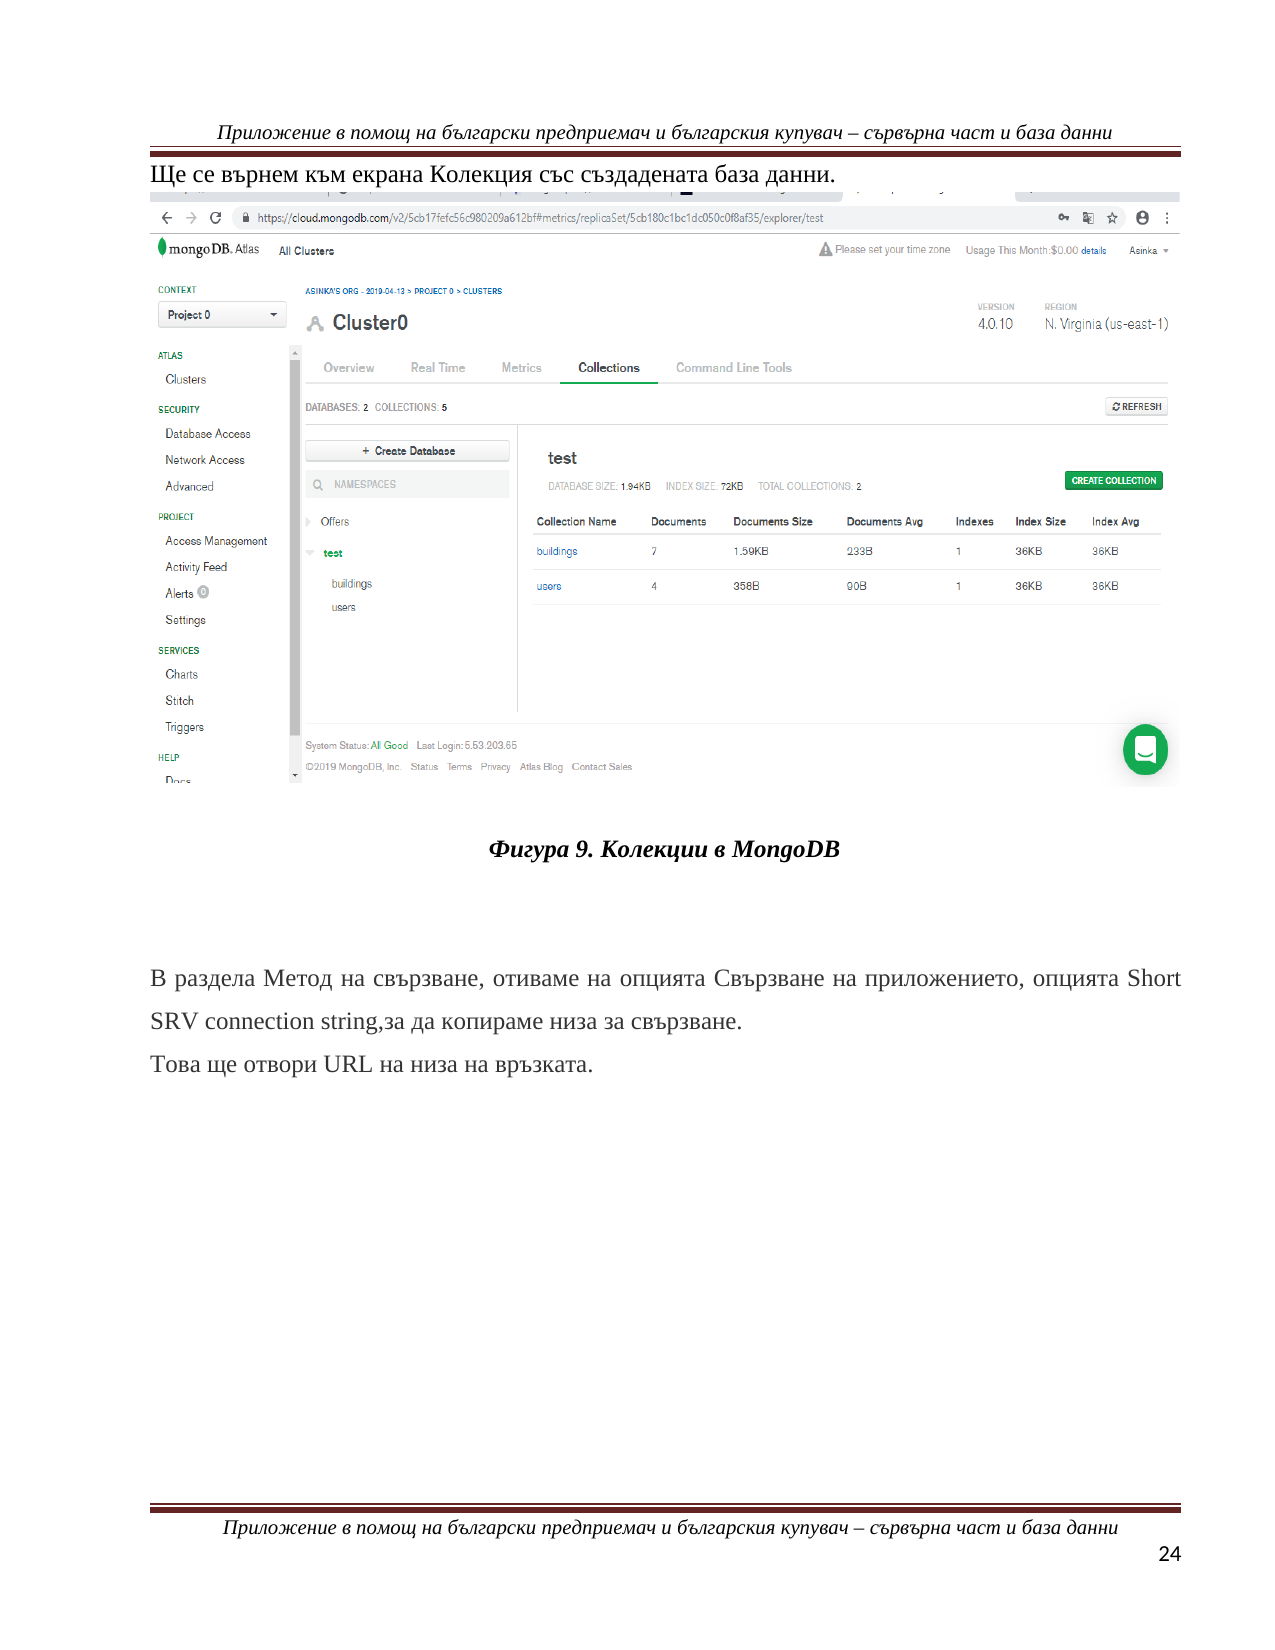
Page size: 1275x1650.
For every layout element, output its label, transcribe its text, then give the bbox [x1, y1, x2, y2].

picture [150, 192, 1180, 787]
list Ще се върнем към екрана Колекция със създадената база данни. [150, 159, 1181, 786]
list Фигура 9. Колекции в MongoDB [150, 834, 1181, 863]
text В раздела Метод на свързване, отиваме на опцията Свързване на приложението, опцията Short SRV connection string,за да копираме низа за свързване. [150, 963, 1181, 1035]
list Това ще отвори URL на низа на връзката. [150, 1049, 1181, 1078]
